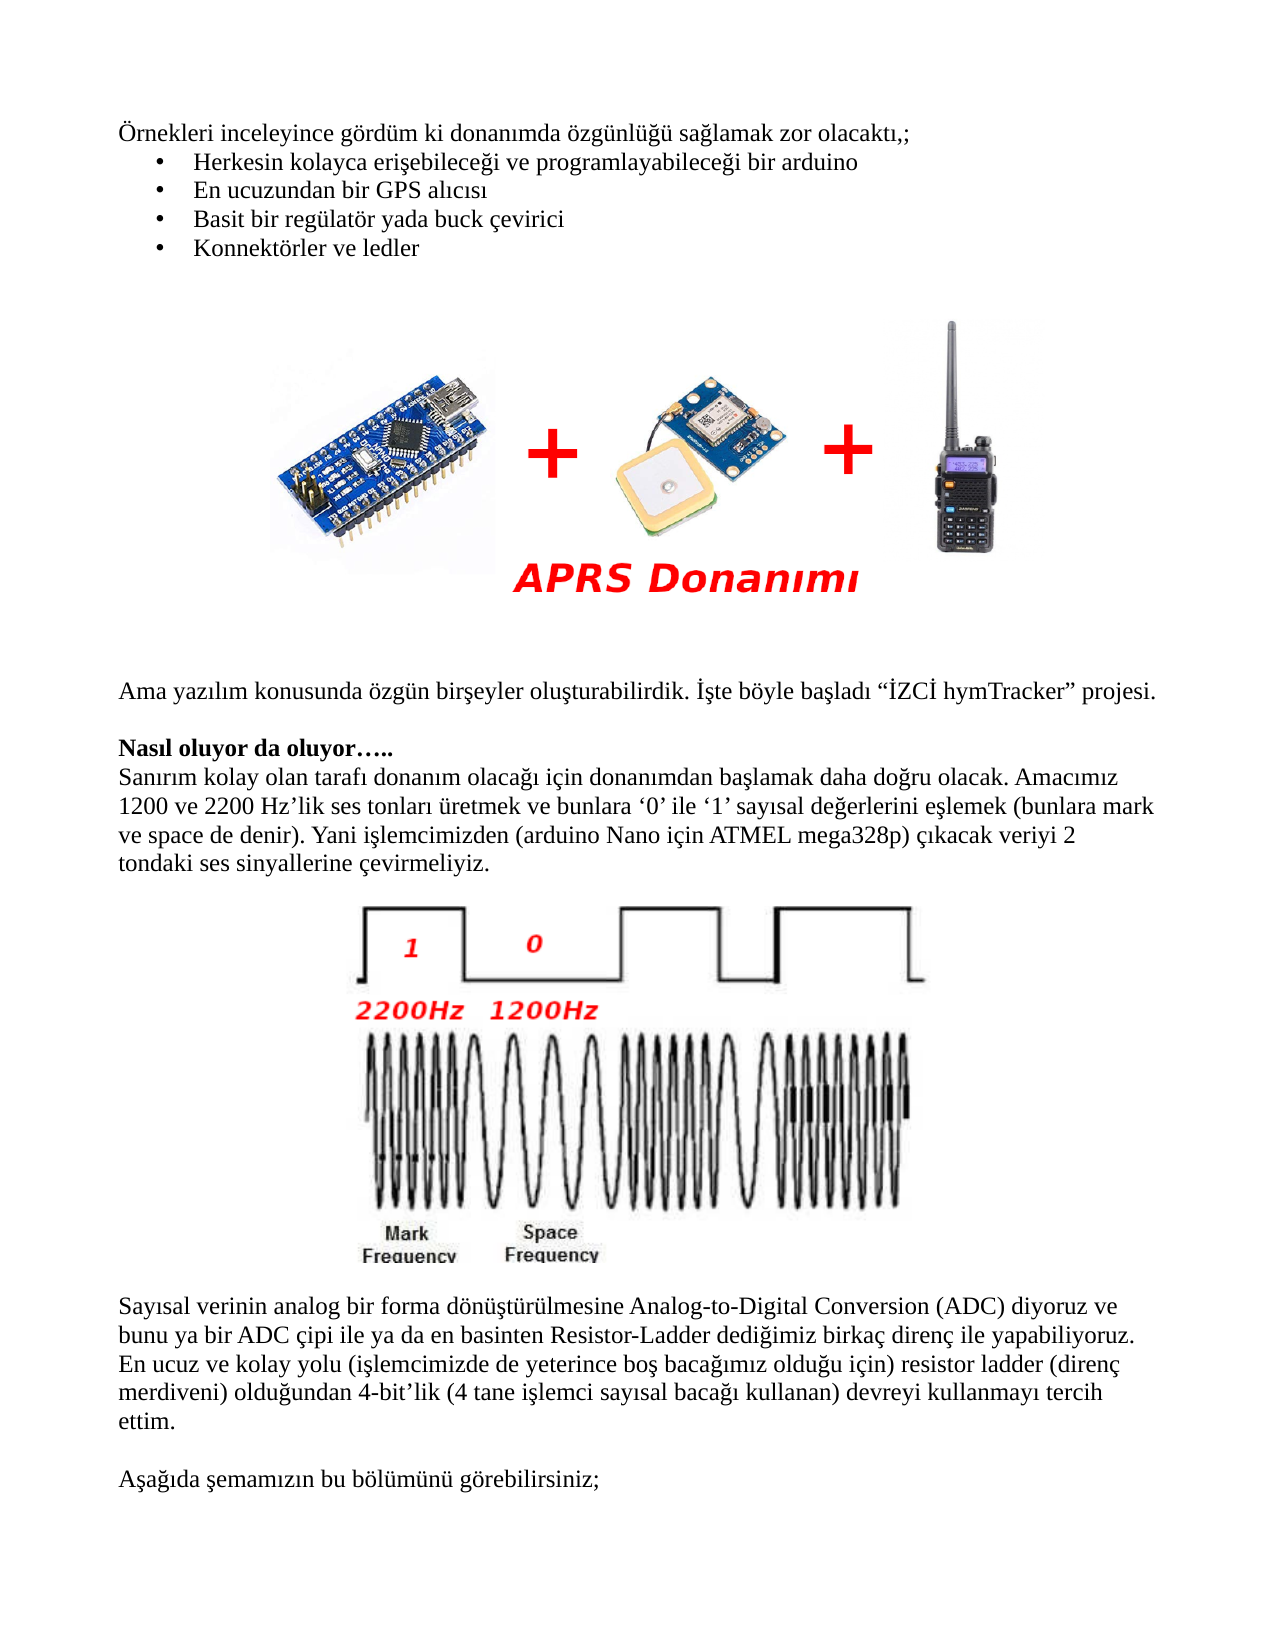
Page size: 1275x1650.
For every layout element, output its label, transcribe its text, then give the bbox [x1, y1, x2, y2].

text Ama yazılım konusunda özgün birşeyler oluşturabilirdik. İşte böyle başladı “İZCİ hymTracker” projesi. [118, 676, 1157, 705]
list Basit bir regülatör yada buck çevirici [156, 204, 1157, 233]
list Konnektörler ve ledler [156, 233, 1157, 262]
list Herkesin kolayca erişebileceği ve programlayabileceği bir arduino [156, 147, 1157, 176]
picture [344, 906, 931, 1263]
text Nasıl oluyor da oluyor….. [118, 733, 1157, 762]
text Sayısal verinin analog bir forma dönüştürülmesine Analog-to-Digital Conversion (ADC) diyoruz ve bunu ya bir ADC çipi ile ya da en basinten Resistor-Ladder dediğimiz birkaç direnç ile yapabiliyoruz. En ucuz ve kolay yolu (işlemcimizde de yeterince boş bacağımız olduğu için) resistor ladder (direnç merdiveni) olduğundan 4-bit’lik (4 tane işlemci sayısal bacağı kullanan) devreyi kullanmayı tercih ettim. [118, 1291, 1157, 1435]
text Örnekleri inceleyince gördüm ki donanımda özgünlüğü sağlamak zor olacaktı,; [118, 118, 1157, 147]
list En ucuzundan bir GPS alıcısı [156, 176, 1157, 204]
text Sanırım kolay olan tarafı donanım olacağı için donanımdan başlamak daha doğru olacak. Amacımız 1200 ve 2200 Hz’lik ses tonları üretmek ve bunlara ‘0’ ile ‘1’ sayısal değerlerini eşlemek (bunlara mark ve space de denir). Yani işlemcimizden (arduino Nano için ATMEL mega328p) çıkacak veriyi 2 tondaki ses sinyallerine çevirmeliyiz. [118, 762, 1157, 877]
text Aşağıda şemamızın bu bölümünü görebilirsiniz; [118, 1464, 1157, 1492]
picture [229, 290, 1046, 619]
